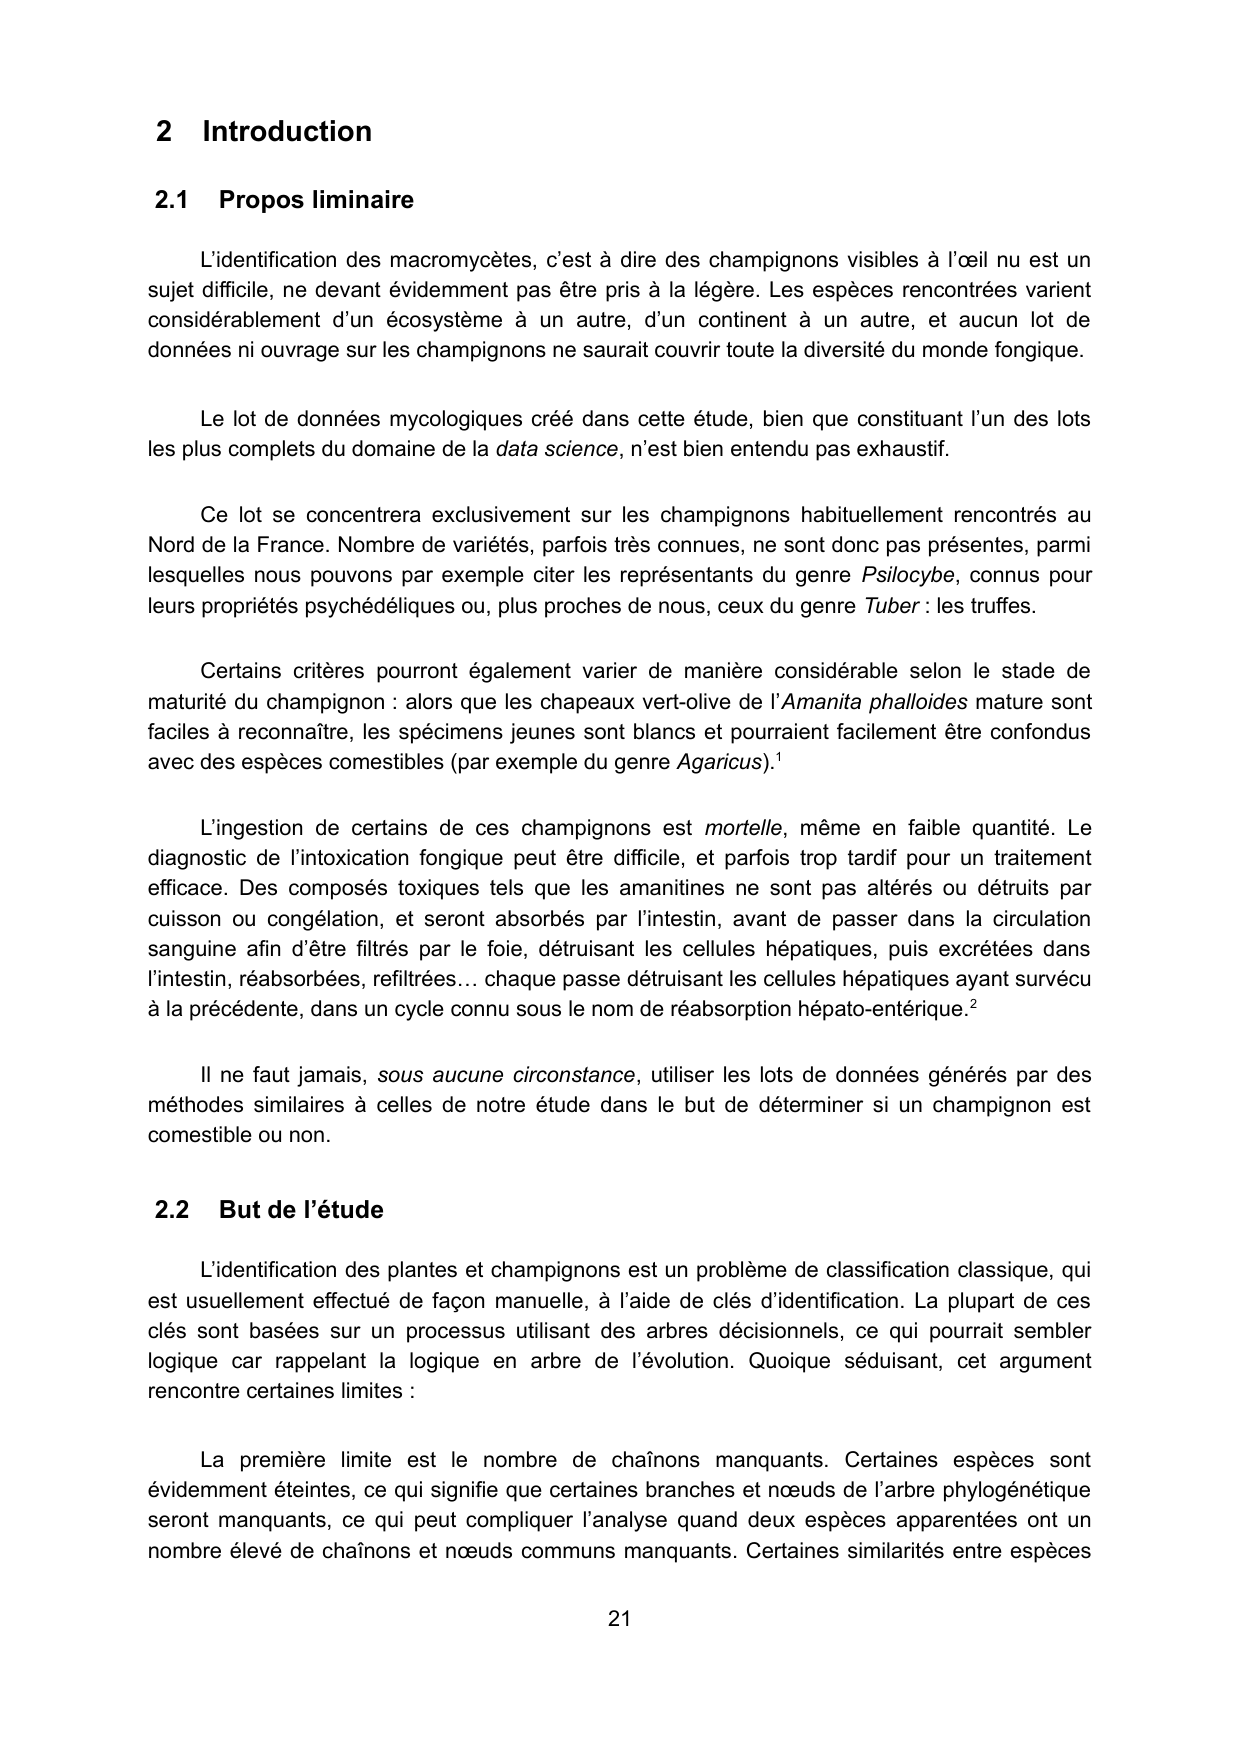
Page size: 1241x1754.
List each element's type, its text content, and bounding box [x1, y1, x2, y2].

text Ce lot se concentrera exclusivement sur les champignons habituellement rencontrés au Nord de la France. Nombre de variétés, parfois très connues, ne sont donc pas présentes, parmi lesquelles nous pouvons par exemple citer les représentants du genre Psilocybe, connus pour leurs propriétés psychédéliques ou, plus proches de nous, ceux du genre Tuber : les truffes. [148, 502, 1093, 618]
text L’identification des macromycètes, c’est à dire des champignons visibles à l’œil nu est un sujet difficile, ne devant évidemment pas être pris à la légère. Les espèces rencontrées varient considérablement d’un écosystème à un autre, d’un continent à un autre, et aucun lot de données ni ouvrage sur les champignons ne saurait couvrir toute la diversité du monde fongique. [148, 247, 1093, 362]
text Il ne faut jamais, sous aucune circonstance, utiliser les lots de données générés par des méthodes similaires à celles de notre étude dans le but de déterminer si un champignon est comestible ou non. [148, 1062, 1093, 1148]
subtitle Propos liminaire [148, 184, 1093, 213]
subtitle But de l’étude [148, 1195, 1093, 1224]
subtitle Introduction [148, 113, 1093, 147]
text L’identification des plantes et champignons est un problème de classification classique, qui est usuellement effectué de façon manuelle, à l’aide de clés d’identification. La plupart de ces clés sont basées sur un processus utilisant des arbres décisionnels, ce qui pourrait sembler logique car rappelant la logique en arbre de l’évolution. Quoique séduisant, cet argument rencontre certaines limites : [148, 1257, 1093, 1403]
text Le lot de données mycologiques créé dans cette étude, bien que constituant l’un des lots les plus complets du domaine de la data science, n’est bien entendu pas exhaustif. [148, 406, 1093, 461]
text L’ingestion de certains de ces champignons est mortelle, même en faible quantité. Le diagnostic de l’intoxication fongique peut être difficile, et parfois trop tardif pour un traitement efficace. Des composés toxiques tels que les amanitines ne sont pas altérés ou détruits par cuisson ou congélation, et seront absorbés par l’intestin, avant de passer dans la circulation sanguine afin d’être filtrés par le foie, détruisant les cellules hépatiques, puis excrétées dans l’intestin, réabsorbées, refiltrées… chaque passe détruisant les cellules hépatiques ayant survécu à la précédente, dans un cycle connu sous le nom de réabsorption hépato-entérique.2 [148, 815, 1093, 1021]
text La première limite est le nombre de chaînons manquants. Certaines espèces sont évidemment éteintes, ce qui signifie que certaines branches et nœuds de l’arbre phylogénétique seront manquants, ce qui peut compliquer l’analyse quand deux espèces apparentées ont un nombre élevé de chaînons et nœuds communs manquants. Certaines similarités entre espèces [148, 1447, 1093, 1563]
text Certains critères pourront également varier de manière considérable selon le stade de maturité du champignon : alors que les chapeaux vert-olive de l’Amanita phalloides mature sont faciles à reconnaître, les spécimens jeunes sont blancs et pourraient facilement être confondus avec des espèces comestibles (par exemple du genre Agaricus).1 [148, 658, 1093, 774]
